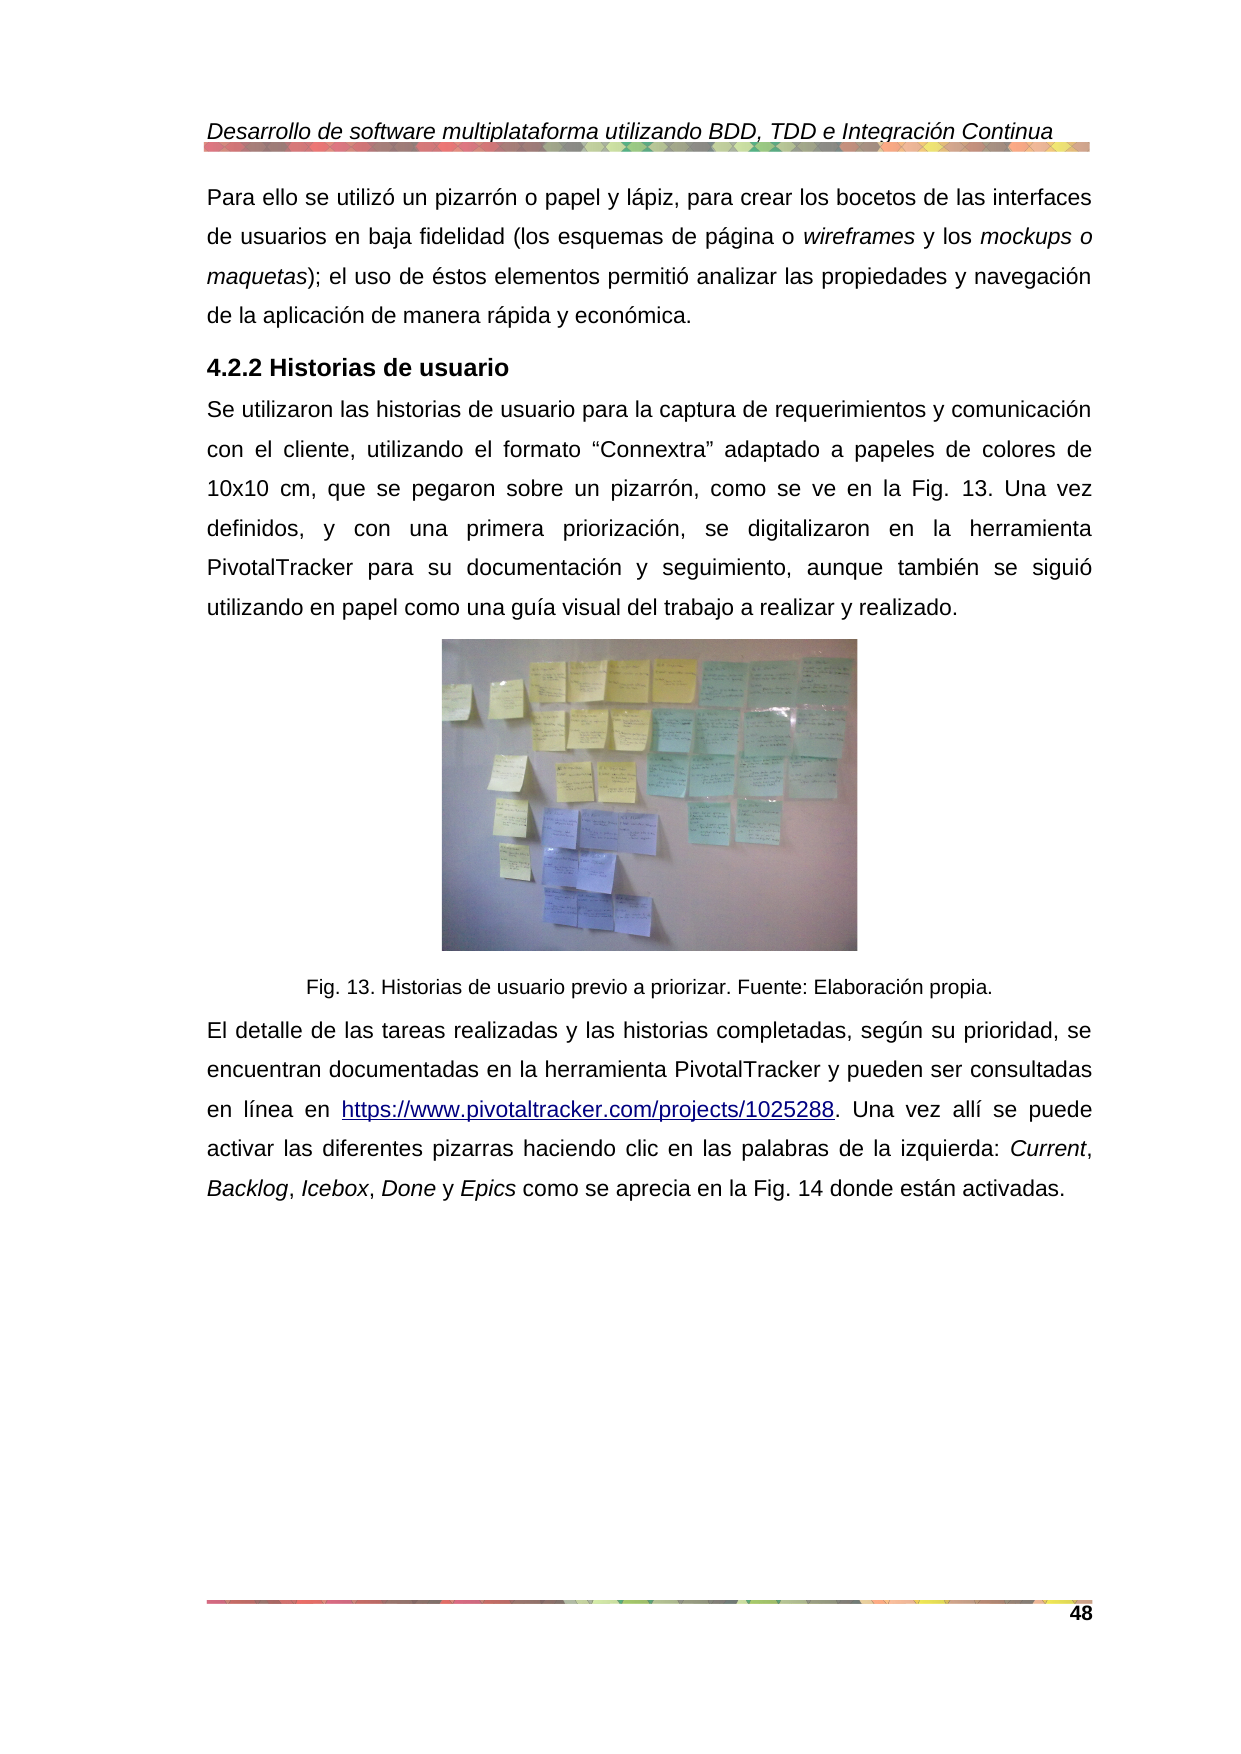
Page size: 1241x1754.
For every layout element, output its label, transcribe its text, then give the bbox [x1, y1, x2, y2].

text El detalle de las tareas realizadas y las historias completadas, según su prioridad, se encuentran documentadas en la herramienta PivotalTracker y pueden ser consultadas en línea en https://www.pivotaltracker.com/projects/1025288. Una vez allí se puede activar las diferentes pizarras haciendo clic en las palabras de la izquierda: Current, Backlog, Icebox, Done y Epics como se aprecia en la Fig. 14 donde están activadas. [207, 1017, 1093, 1201]
table_header [207, 1214, 1093, 1226]
text [203, 142, 1090, 152]
table_header [207, 633, 1093, 957]
picture [441, 639, 858, 951]
text [206, 1600, 1093, 1604]
text Se utilizaron las historias de usuario para la captura de requerimientos y comunicación con el cliente, utilizando el formato “Connextra” adaptado a papeles de colores de 10x10 cm, que se pegaron sobre un pizarrón, como se ve en la Fig. 13. Una vez definidos, y con una primera priorización, se digitalizaron en la herramienta PivotalTracker para su documentación y seguimiento, aunque también se siguió utilizando en papel como una guía visual del trabajo a realizar y realizado. [207, 396, 1093, 620]
list Para ello se utilizó un pizarrón o papel y lápiz, para crear los bocetos de las interfaces de usuarios en baja fidelidad (los esquemas de página o wireframes y los mockups o maquetas); el uso de éstos elementos permitió analizar las propiedades y navegación de la aplicación de manera rápida y económica. [207, 184, 1093, 328]
table_cell Fig. 13. Historias de usuario previo a priorizar. Fuente: Elaboración propia. [207, 957, 1093, 1017]
list 4.2.2 Historias de usuario [207, 353, 1093, 382]
